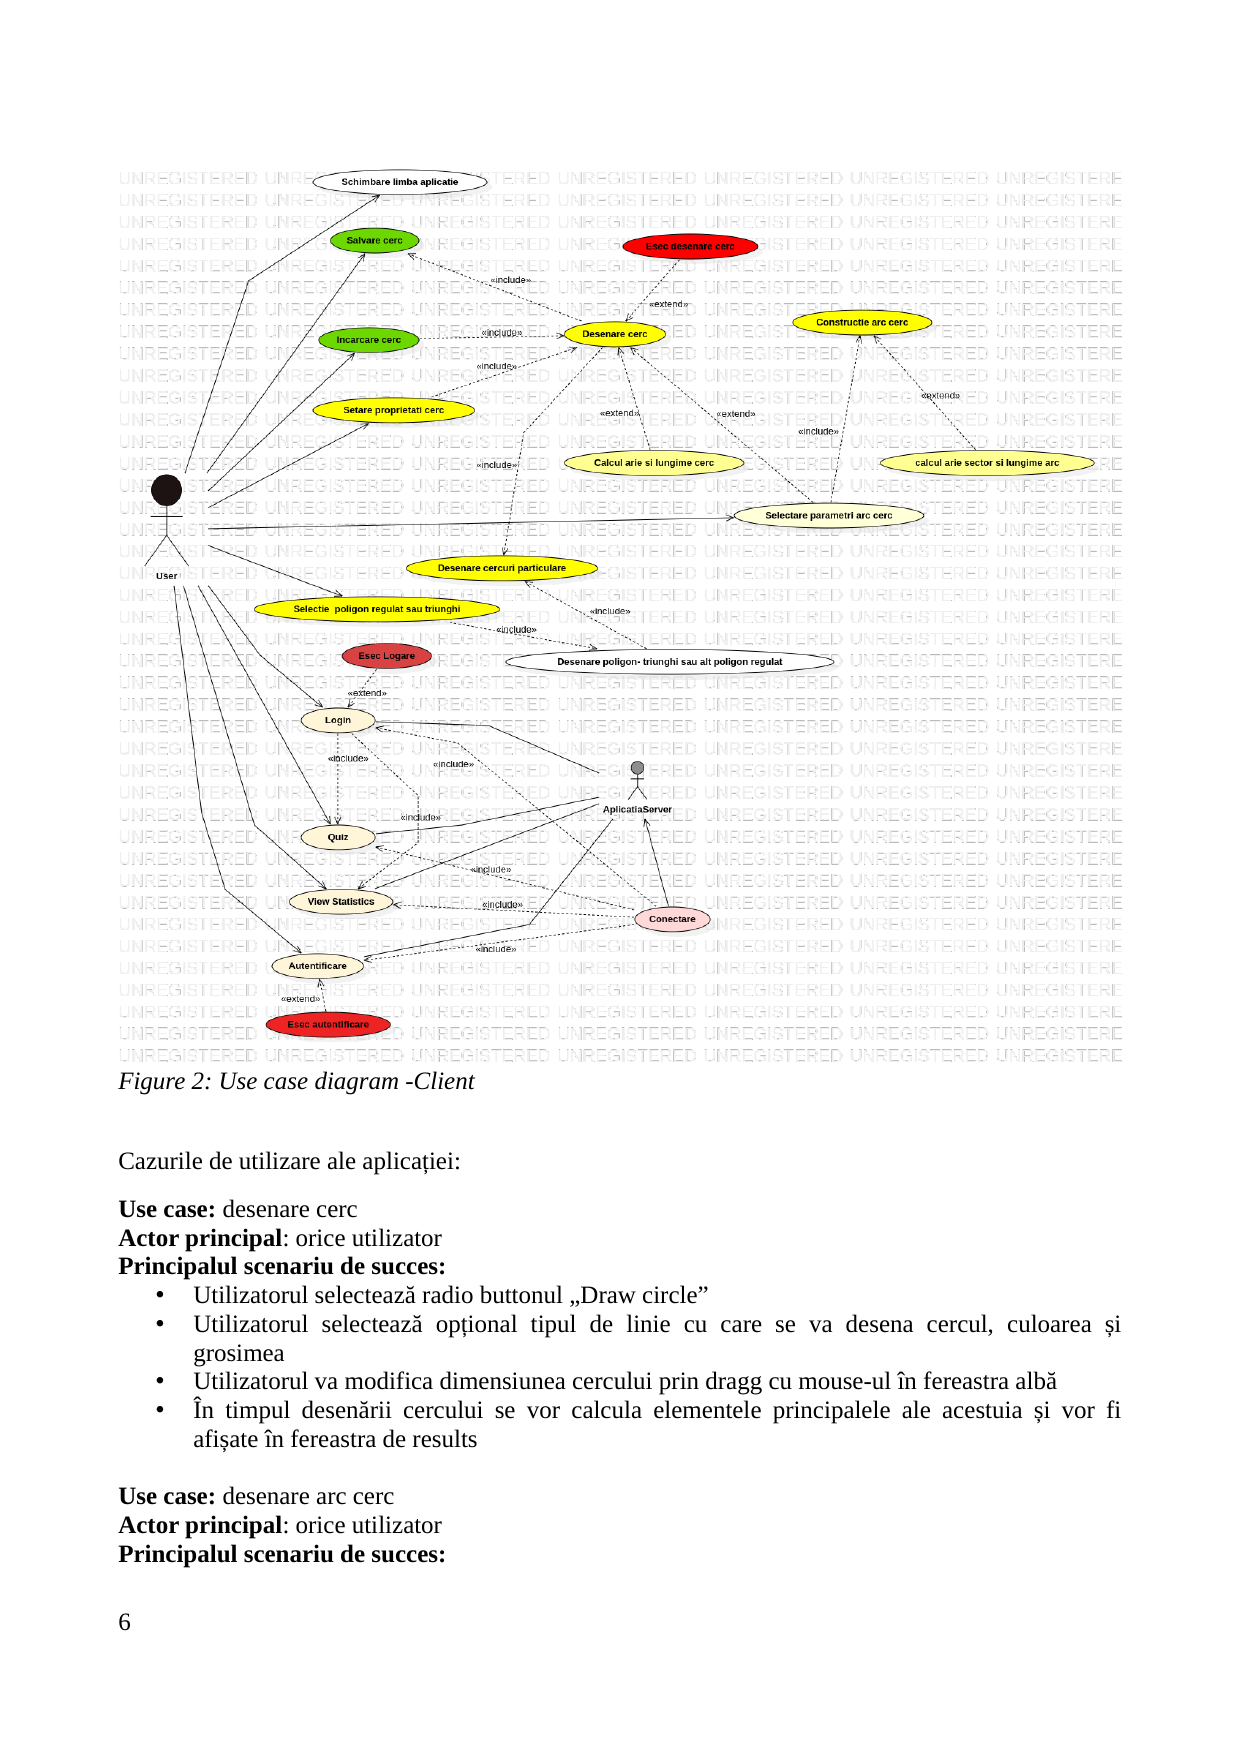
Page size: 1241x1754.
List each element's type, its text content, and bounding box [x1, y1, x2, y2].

list Utilizatorul selectează radio buttonul „Draw circle” [156, 1280, 1122, 1309]
text Principalul scenariu de succes: [118, 1251, 1122, 1280]
text Actor principal: orice utilizator [118, 1223, 1122, 1251]
picture [118, 162, 1123, 1066]
text Use case: desenare cerc [118, 1194, 1122, 1223]
text Principalul scenariu de succes: [118, 1539, 1122, 1568]
text Use case: desenare arc cerc [118, 1481, 1122, 1510]
text Figure 2: Use case diagram -Client [118, 1066, 1122, 1094]
list În timpul desenării cercului se vor calcula elementele principalele ale acestuia și vor fi afișate în fereastra de results [156, 1395, 1122, 1453]
list Utilizatorul va modifica dimensiunea cercului prin dragg cu mouse-ul în fereastra albă [156, 1366, 1122, 1395]
text Cazurile de utilizare ale aplicației: [118, 1146, 1122, 1175]
list Utilizatorul selectează opțional tipul de linie cu care se va desena cercul, culoarea și grosimea [156, 1309, 1122, 1366]
text Actor principal: orice utilizator [118, 1510, 1122, 1539]
